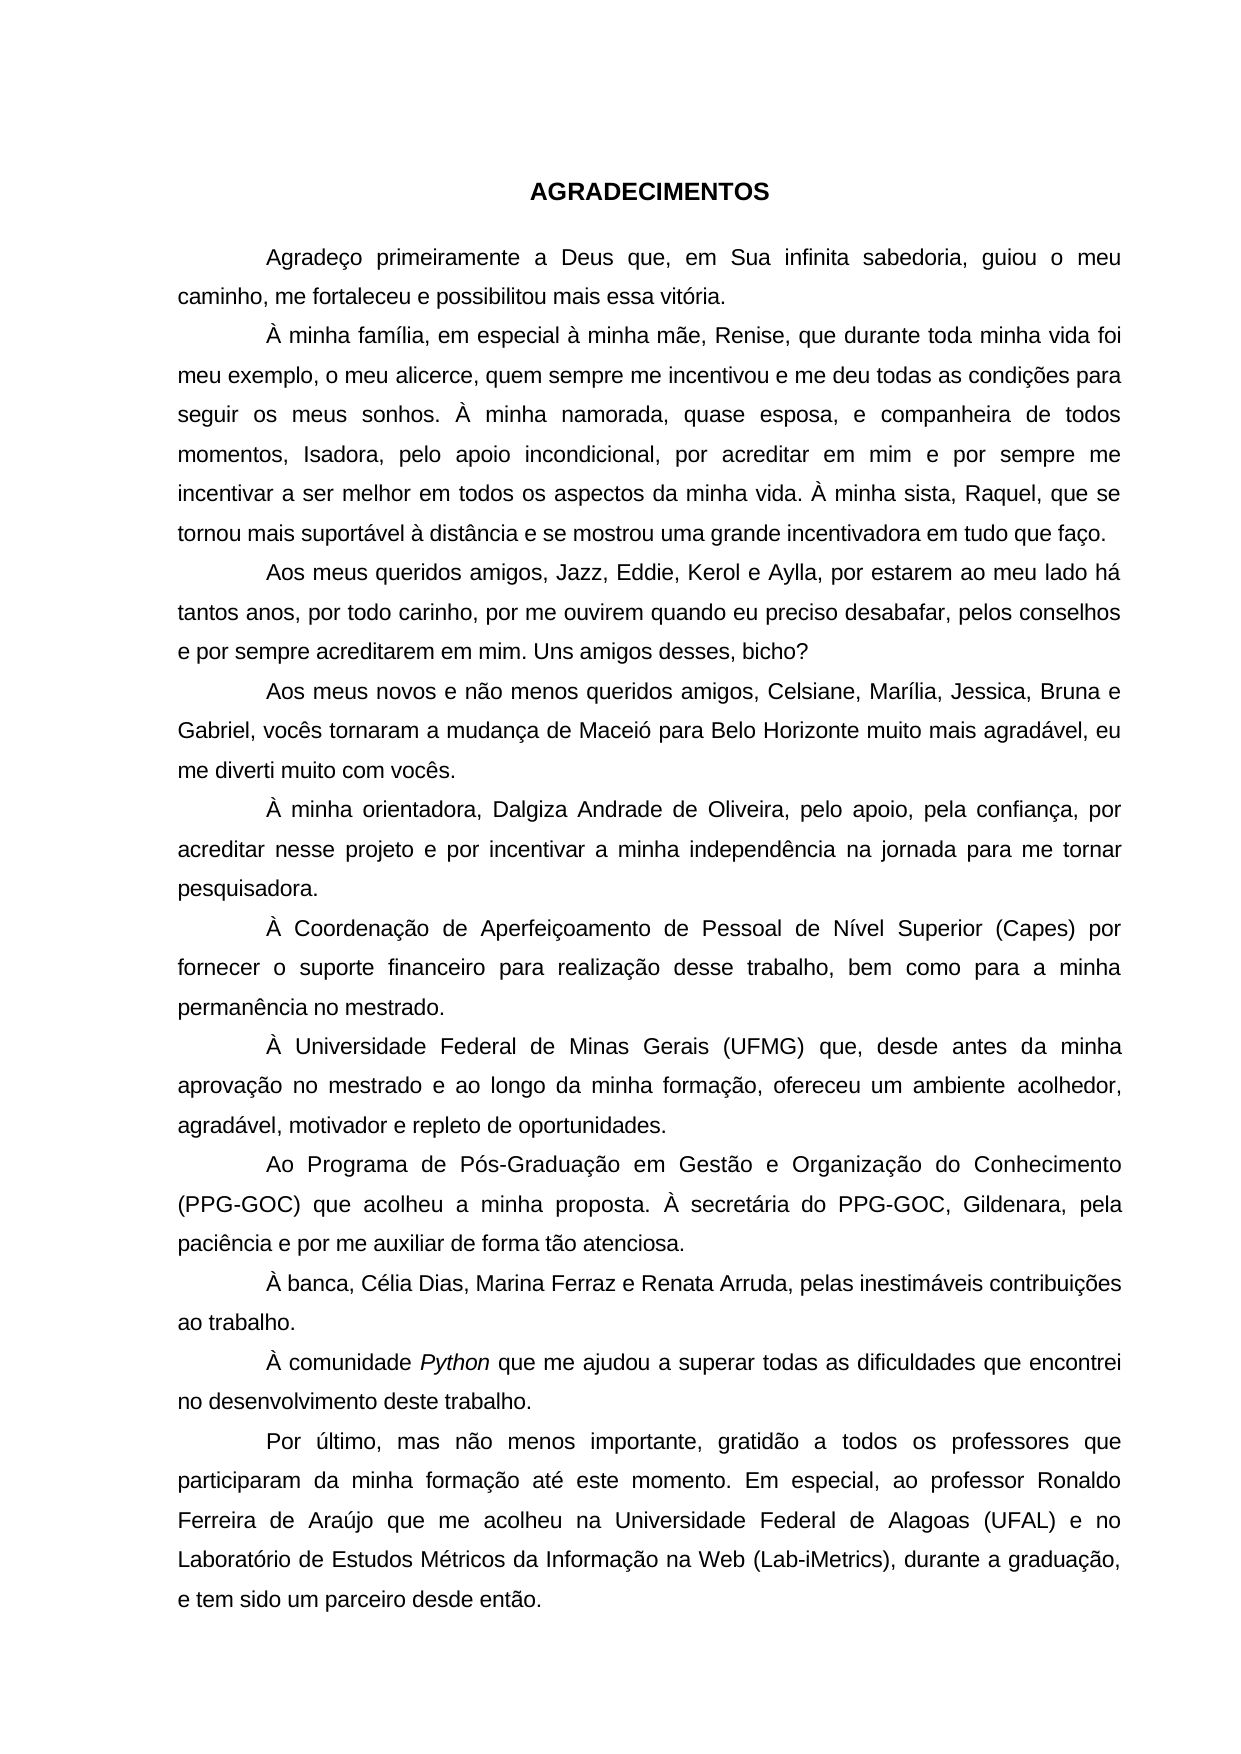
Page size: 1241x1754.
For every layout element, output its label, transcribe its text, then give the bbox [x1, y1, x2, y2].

text Aos meus novos e não menos queridos amigos, Celsiane, Marília, Jessica, Bruna e Gabriel, vocês tornaram a mudança de Maceió para Belo Horizonte muito mais agradável, eu me diverti muito com vocês. [177, 678, 1122, 783]
text À Universidade Federal de Minas Gerais (UFMG) que, desde antes da minha aprovação no mestrado e ao longo da minha formação, ofereceu um ambiente acolhedor, agradável, motivador e repleto de oportunidades. [177, 1033, 1122, 1138]
text Por último, mas não menos importante, gratidão a todos os professores que participaram da minha formação até este momento. Em especial, ao professor Ronaldo Ferreira de Araújo que me acolheu na Universidade Federal de Alagoas (UFAL) e no Laboratório de Estudos Métricos da Informação na Web (Lab-iMetrics), durante a graduação, e tem sido um parceiro desde então. [177, 1428, 1122, 1612]
text Ao Programa de Pós-Graduação em Gestão e Organização do Conhecimento (PPG-GOC) que acolheu a minha proposta. À secretária do PPG-GOC, Gildenara, pela paciência e por me auxiliar de forma tão atenciosa. [177, 1151, 1122, 1257]
text Agradeço primeiramente a Deus que, em Sua infinita sabedoria, guiou o meu caminho, me fortaleceu e possibilitou mais essa vitória. [177, 243, 1122, 309]
text À Coordenação de Aperfeiçoamento de Pessoal de Nível Superior (Capes) por fornecer o suporte financeiro para realização desse trabalho, bem como para a minha permanência no mestrado. [177, 914, 1122, 1020]
text AGRADECIMENTOS [177, 177, 1122, 206]
text À minha orientadora, Dalgiza Andrade de Oliveira, pelo apoio, pela confiança, por acreditar nesse projeto e por incentivar a minha independência na jornada para me tornar pesquisadora. [177, 796, 1122, 901]
text À minha família, em especial à minha mãe, Renise, que durante toda minha vida foi meu exemplo, o meu alicerce, quem sempre me incentivou e me deu todas as condições para seguir os meus sonhos. À minha namorada, quase esposa, e companheira de todos momentos, Isadora, pelo apoio incondicional, por acreditar em mim e por sempre me incentivar a ser melhor em todos os aspectos da minha vida. À minha sista, Raquel, que se tornou mais suportável à distância e se mostrou uma grande incentivadora em tudo que faço. [177, 322, 1122, 546]
text À comunidade Python que me ajudou a superar todas as dificuldades que encontrei no desenvolvimento deste trabalho. [177, 1349, 1122, 1415]
text À banca, Célia Dias, Marina Ferraz e Renata Arruda, pelas inestimáveis contribuições ao trabalho. [177, 1270, 1122, 1336]
text Aos meus queridos amigos, Jazz, Eddie, Kerol e Aylla, por estarem ao meu lado há tantos anos, por todo carinho, por me ouvirem quando eu preciso desabafar, pelos conselhos e por sempre acreditarem em mim. Uns amigos desses, bicho? [177, 559, 1122, 664]
